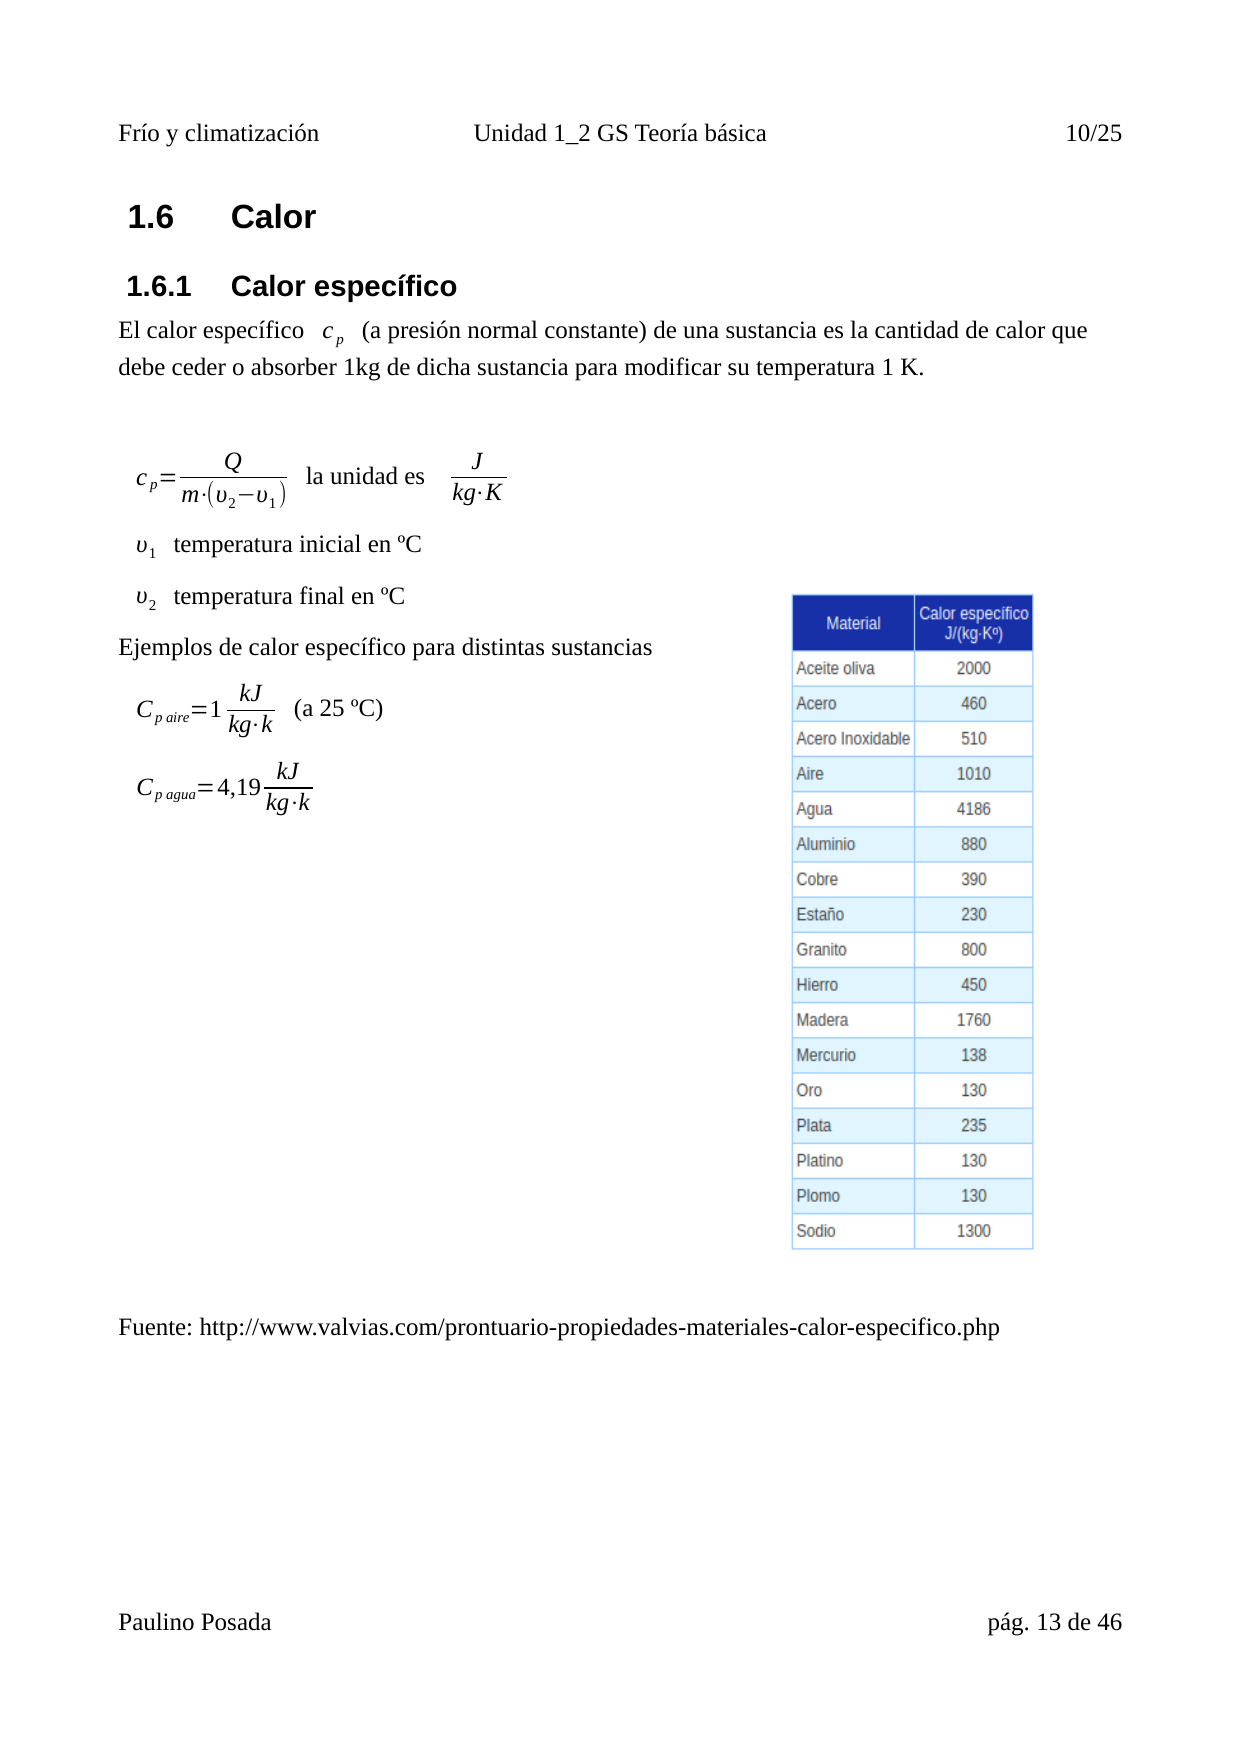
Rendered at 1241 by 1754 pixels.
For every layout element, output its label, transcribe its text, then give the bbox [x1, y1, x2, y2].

text (a 25 ºC) [118, 680, 788, 739]
text El calor específico(a presión normal constante) de una sustancia es la cantidad de calor que debe ceder o absorber 1kg de dicha sustancia para modificar su temperatura 1 K. [118, 315, 1122, 381]
picture [788, 590, 1040, 1261]
text Ejemplos de calor específico para distintas sustancias [118, 632, 788, 661]
text [1040, 632, 1122, 661]
text temperatura final en ºC [118, 581, 1122, 613]
subtitle Calor [118, 197, 1122, 236]
text [1040, 680, 1122, 739]
text la unidad es [118, 447, 1122, 511]
text Fuente: http://www.valvias.com/prontuario-propiedades-materiales-calor-especifico.php [118, 1312, 1122, 1340]
subtitle Calor específico [118, 269, 1122, 303]
text temperatura inicial en ºC [118, 529, 1122, 562]
